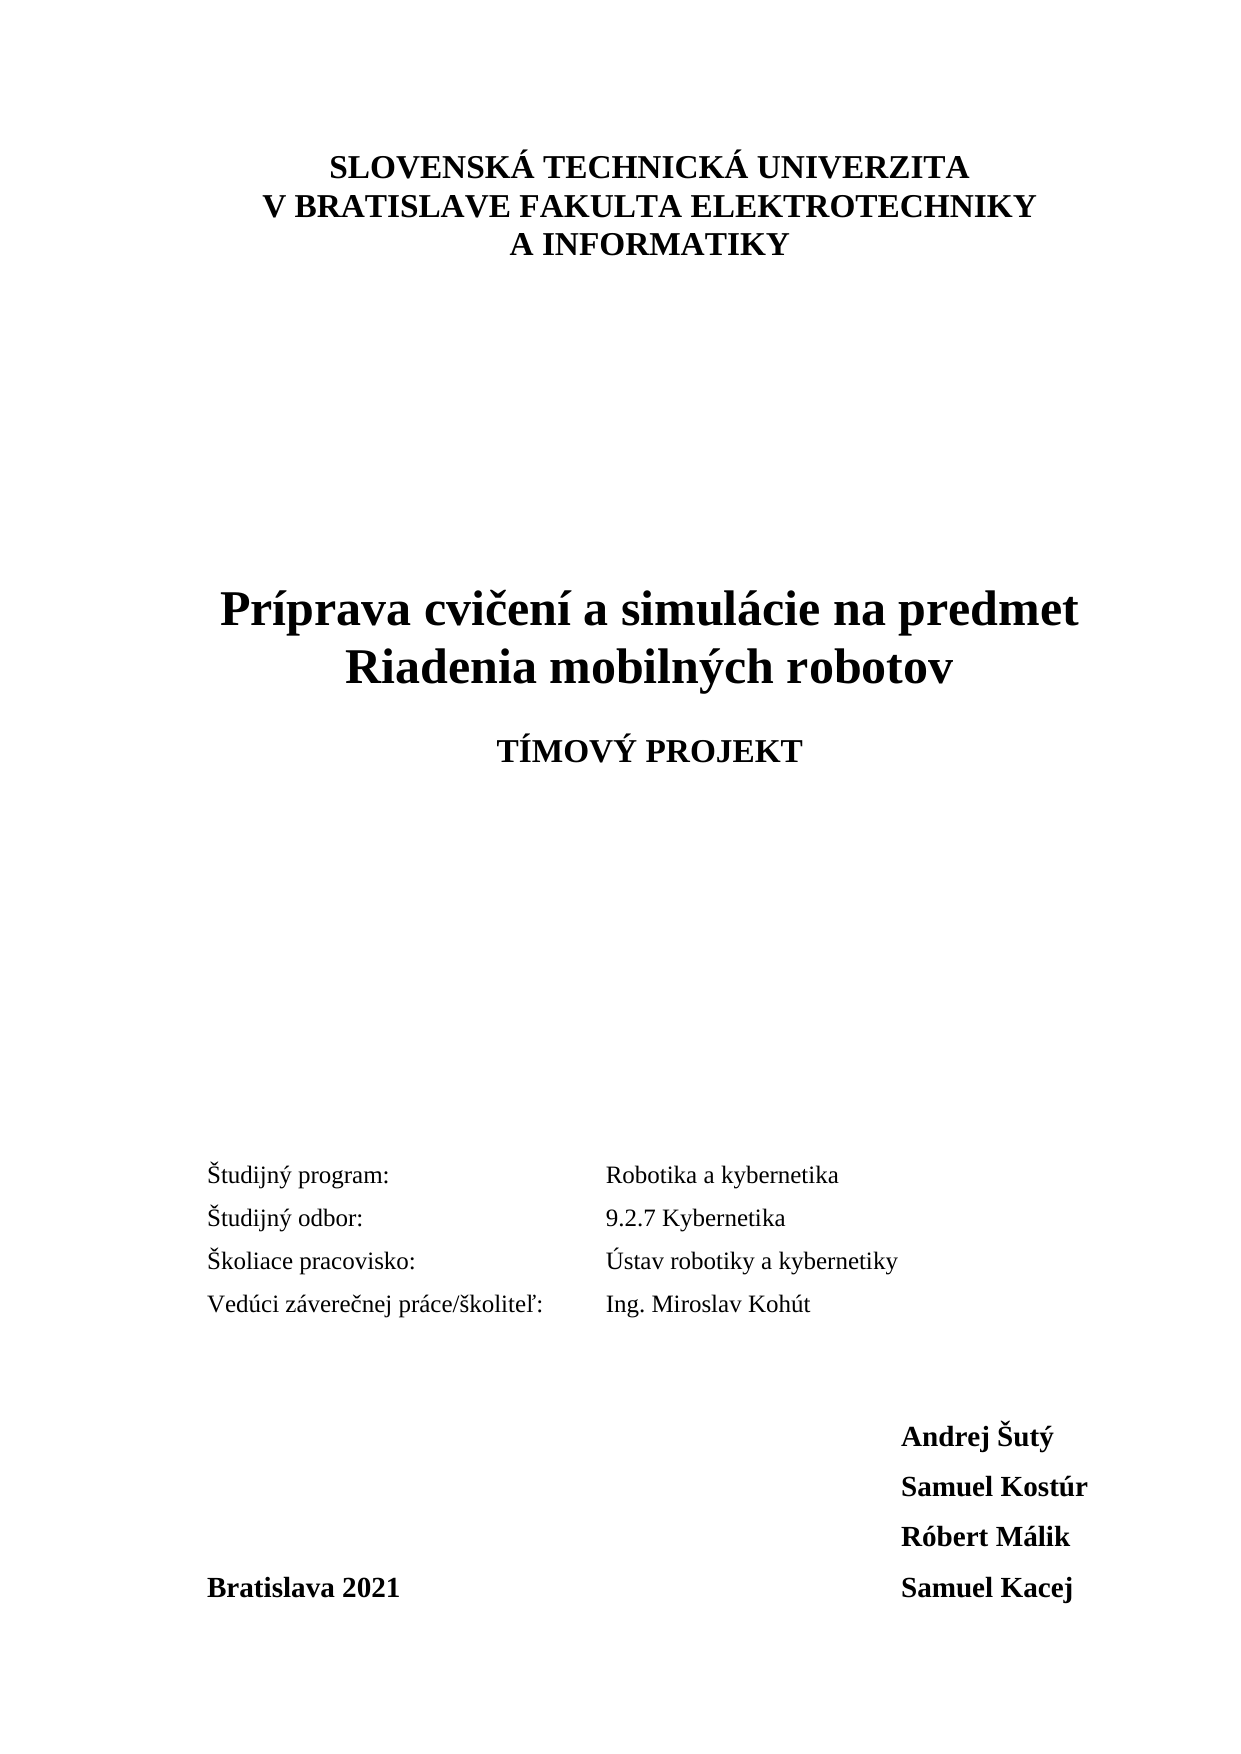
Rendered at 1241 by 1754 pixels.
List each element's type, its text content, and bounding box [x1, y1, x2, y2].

text Školiace pracovisko: Ústav robotiky a kybernetiky [207, 1246, 1092, 1275]
text Andrej Šutý [207, 1419, 1092, 1452]
text Príprava cvičení a simulácie na predmet Riadenia mobilných robotov [207, 579, 1092, 694]
text Študijný program: Robotika a kybernetika [207, 1160, 1092, 1189]
text Vedúci záverečnej práce/školiteľ: Ing. Miroslav Kohút [207, 1289, 1092, 1318]
list SLOVENSKÁ TECHNICKÁ UNIVERZITA V BRATISLAVE FAKULTA ELEKTROTECHNIKY A INFORMATIKY [207, 148, 1092, 263]
text Róbert Málik [207, 1519, 1092, 1553]
text Samuel Kostúr [207, 1469, 1092, 1503]
text Študijný odbor: 9.2.7 Kybernetika [207, 1203, 1092, 1232]
text Bratislava 2021 Samuel Kacej [207, 1570, 1092, 1603]
text Tímový projekt [207, 731, 1092, 770]
